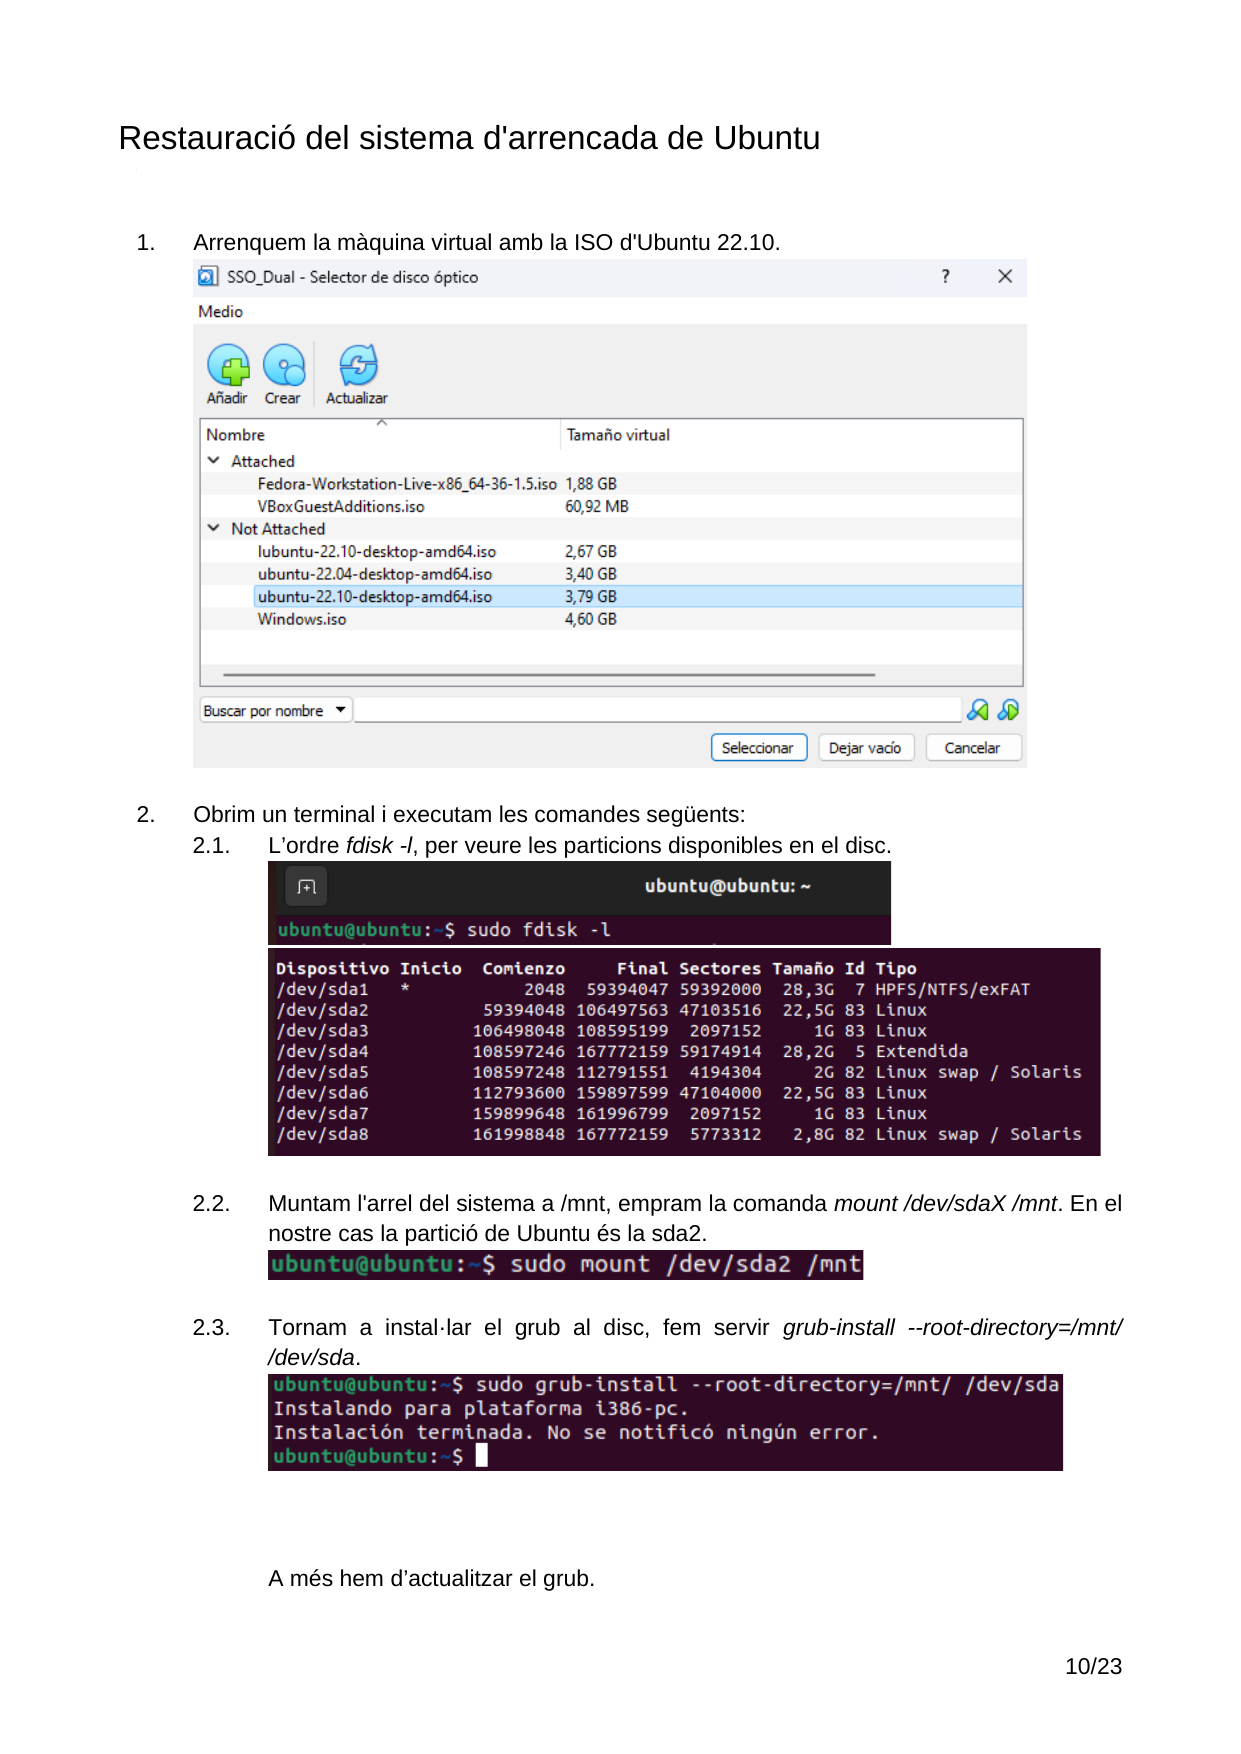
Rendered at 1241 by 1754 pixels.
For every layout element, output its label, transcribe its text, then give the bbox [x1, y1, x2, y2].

list Muntam l'arrel del sistema a /mnt, empram la comanda mount /dev/sdaX /mnt. En el nostre cas la partició de Ubuntu és la sda2. [231, 1190, 1122, 1246]
list L’ordre fdisk -l, per veure les particions disponibles en el disc. [231, 832, 1122, 858]
picture [268, 948, 1101, 1156]
picture [268, 1374, 1064, 1471]
list Tornam a instal·lar el grub al disc, fem servir grub-install --root-directory=/mnt/ /dev/sda. [231, 1314, 1122, 1370]
picture [268, 1250, 864, 1280]
list Arrenquem la màquina virtual amb la ISO d'Ubuntu 22.10. [156, 229, 1122, 256]
picture [193, 259, 1028, 768]
text A més hem d’actualitzar el grub. [118, 1565, 1122, 1592]
picture [268, 861, 892, 945]
list Obrim un terminal i executam les comandes següents: [156, 801, 1122, 828]
subtitle Restauració del sistema d'arrencada de Ubuntu [118, 118, 1122, 156]
